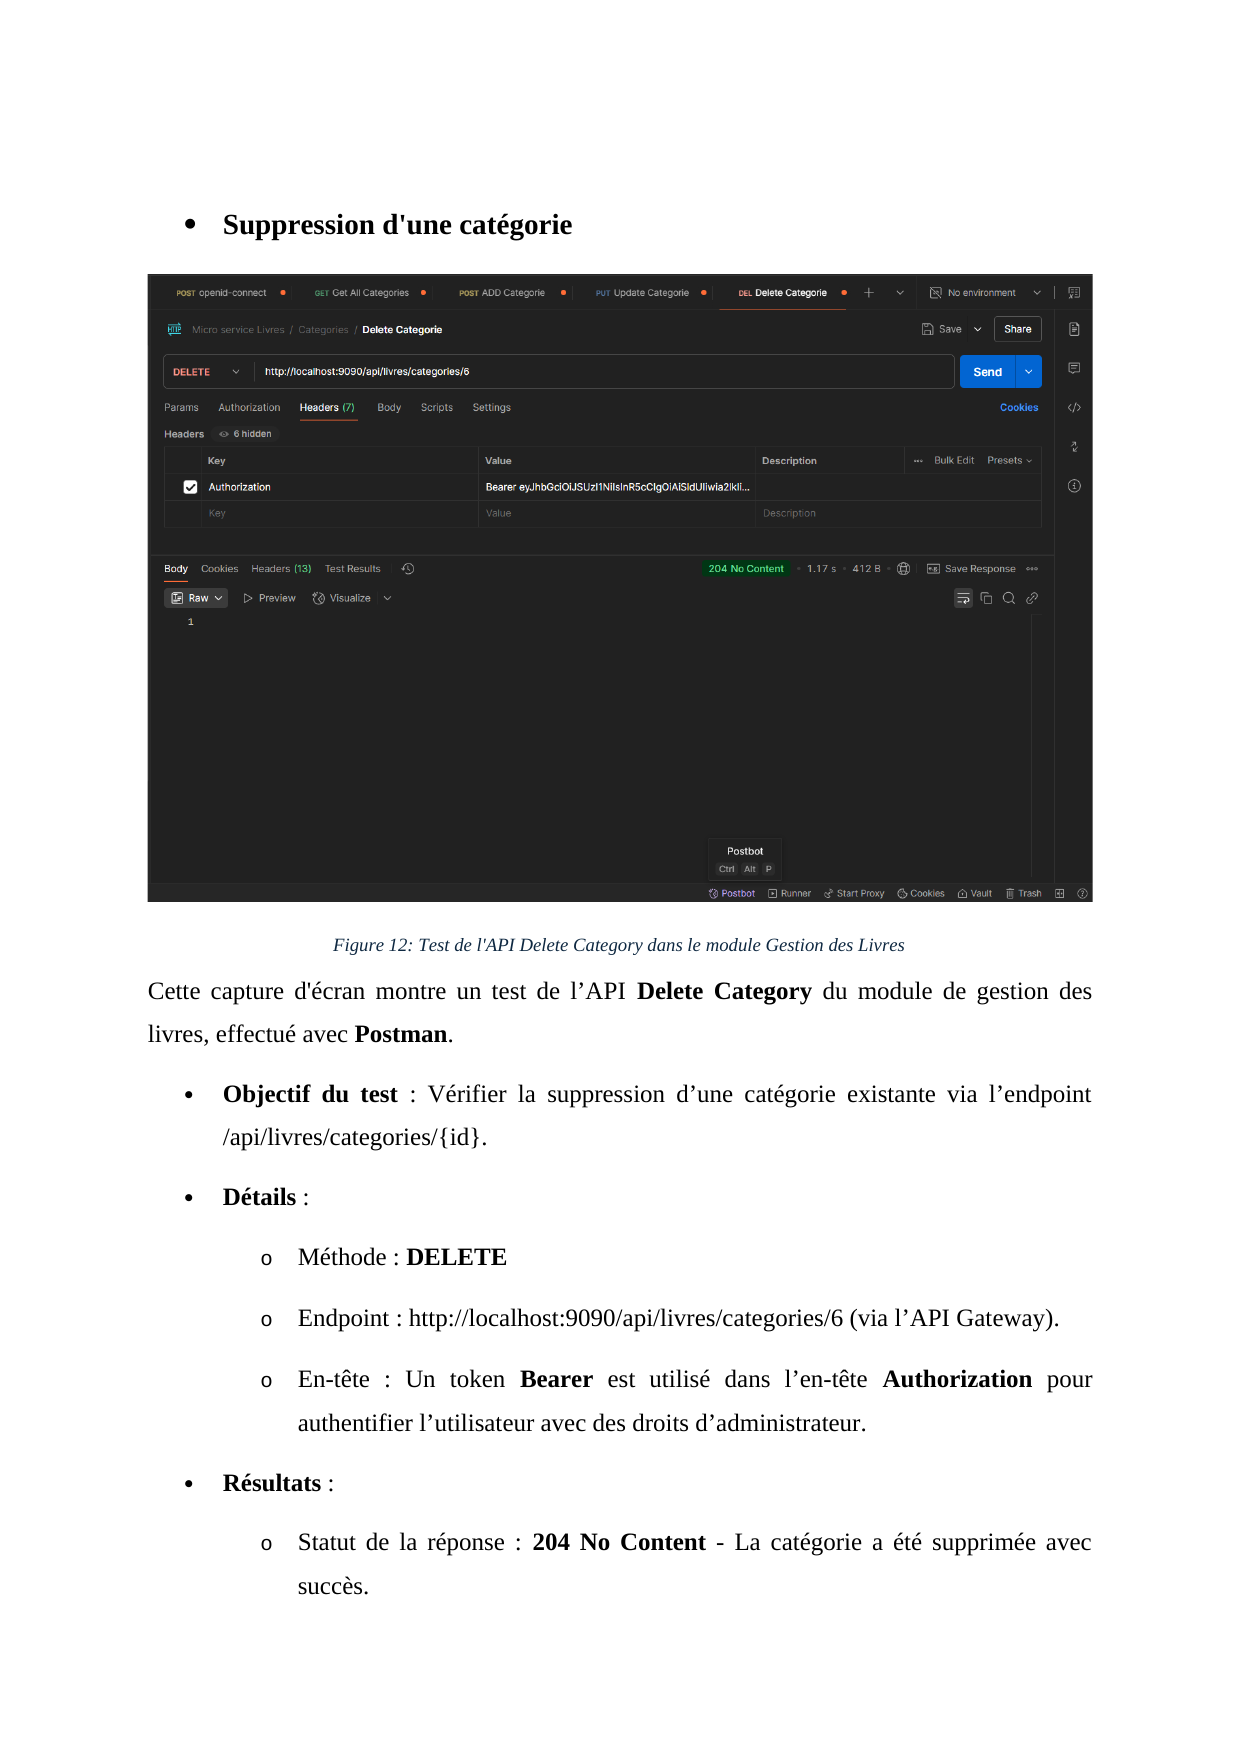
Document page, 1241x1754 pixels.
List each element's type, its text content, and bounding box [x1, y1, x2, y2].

list Résultats : [185, 1468, 1093, 1496]
list Objectif du test : Vérifier la suppression d’une catégorie existante via l’endpoint /api/livres/categories/{id}. [185, 1079, 1093, 1151]
list Statut de la réponse : 204 No Content - La catégorie a été supprimée avec succès. [260, 1527, 1093, 1600]
text Cette capture d'écran montre un test de l’API Delete Category du module de gestion des livres, effectué avec Postman. [148, 976, 1093, 1048]
text Figure 12: Test de l'API Delete Category dans le module Gestion des Livres [148, 934, 1093, 955]
list Détails : [185, 1182, 1093, 1211]
list Endpoint : http://localhost:9090/api/livres/categories/6 (via l’API Gateway). [260, 1303, 1093, 1332]
list Méthode : DELETE [260, 1242, 1093, 1271]
list En-tête : Un token Bearer est utilisé dans l’en-tête Authorization pour authentifier l’utilisateur avec des droits d’administrateur. [260, 1364, 1093, 1437]
list Suppression d'une catégorie [185, 207, 1093, 241]
